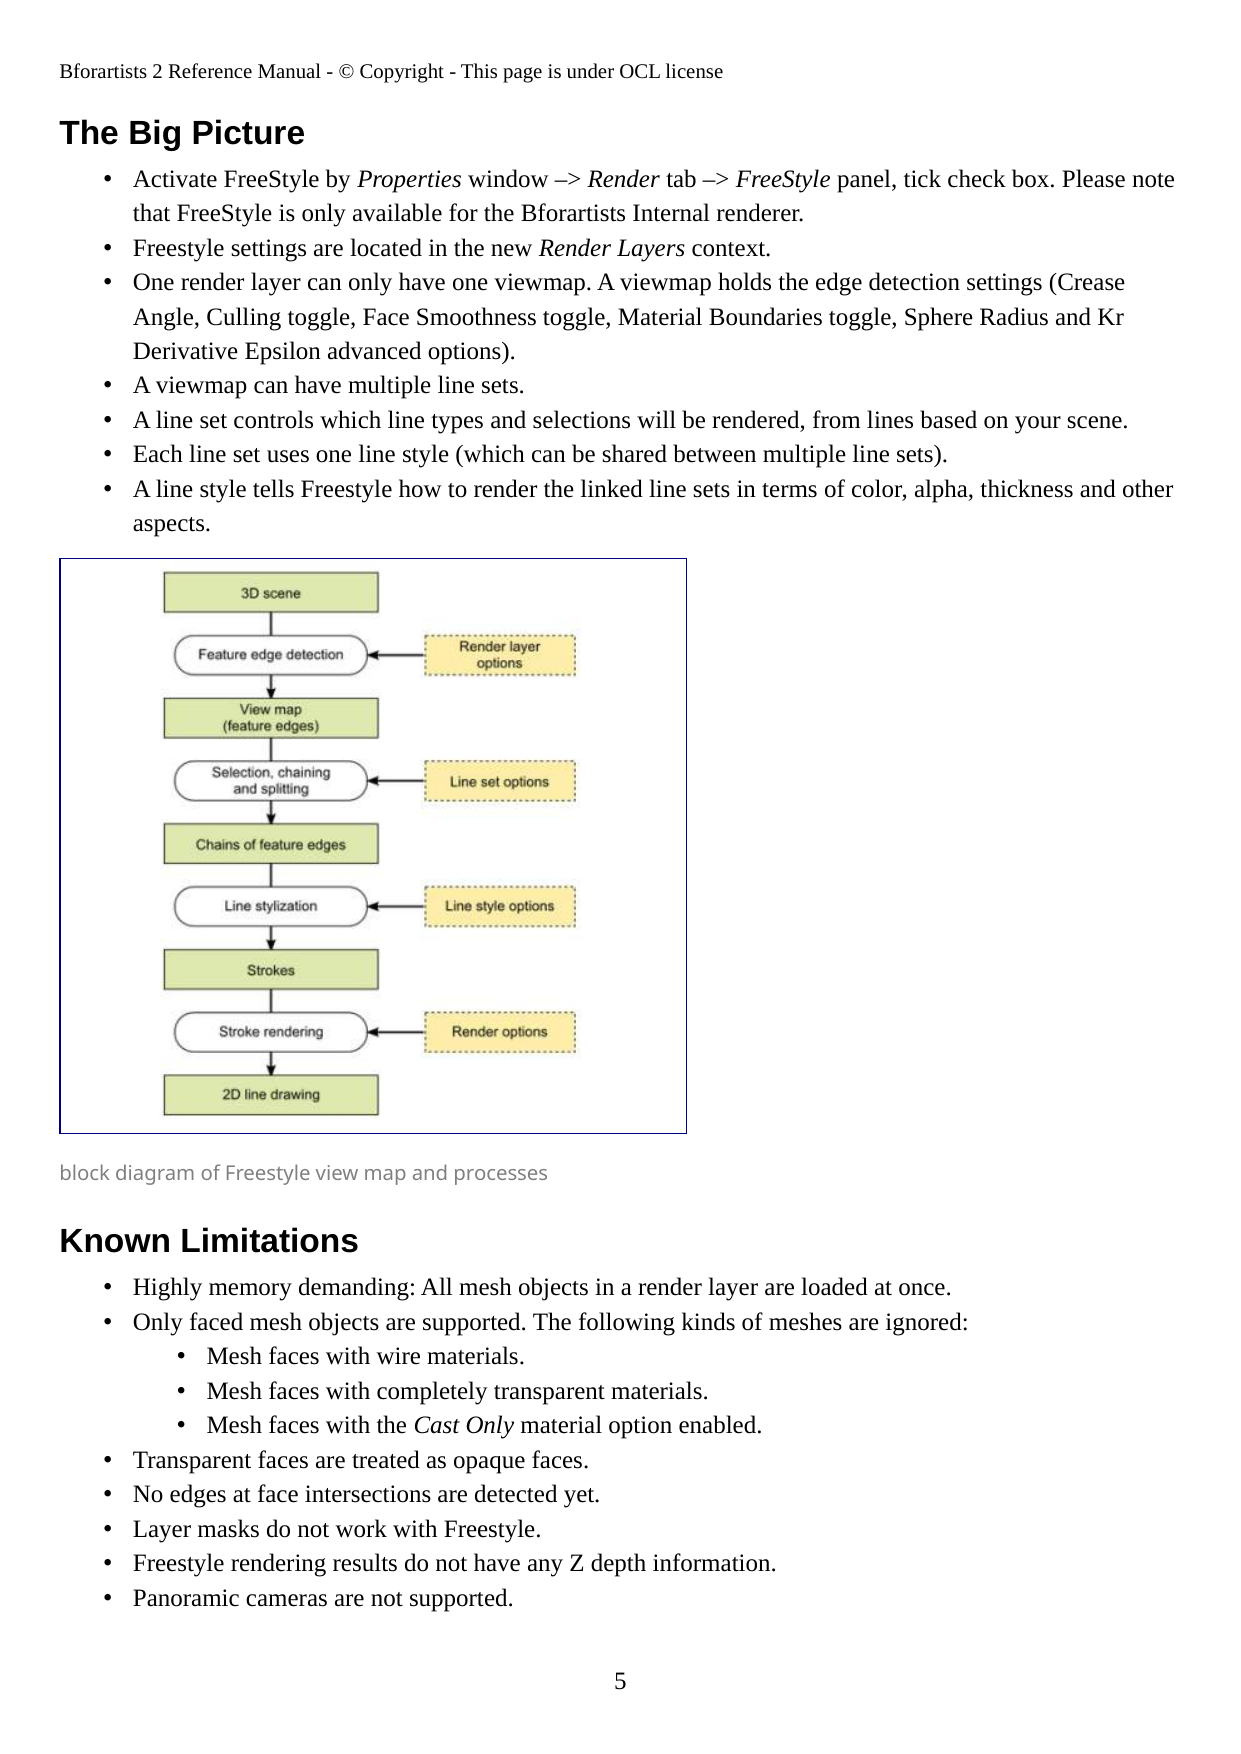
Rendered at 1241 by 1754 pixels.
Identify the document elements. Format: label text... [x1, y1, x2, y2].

list Transparent faces are treated as opaque faces. [103, 1445, 1181, 1474]
list One render layer can only have one viewmap. A viewmap holds the edge detection settings (Crease Angle, Culling toggle, Face Smoothness toggle, Material Boundaries toggle, Sphere Radius and Kr Derivative Epsilon advanced options). [103, 267, 1181, 365]
subtitle The Big Picture [59, 113, 1181, 151]
list Freestyle settings are located in the new Render Layers context. [103, 233, 1181, 261]
list A line style tells Freestyle how to render the linked line sets in terms of color, alpha, thickness and other aspects. [103, 474, 1181, 537]
list Mesh faces with the Cast Only material option enabled. [177, 1410, 1181, 1439]
list Layer masks do not work with Freestyle. [103, 1514, 1181, 1543]
list Each line set uses one line style (which can be shared between multiple line sets). [103, 439, 1181, 468]
list Mesh faces with wire materials. [177, 1341, 1181, 1370]
list Mesh faces with completely transparent materials. [177, 1376, 1181, 1405]
list Freestyle rendering results do not have any Z depth information. [103, 1548, 1181, 1577]
list Panoramic cameras are not supported. [103, 1583, 1181, 1612]
list A line set controls which line types and selections will be rendered, from lines based on your scene. [103, 405, 1181, 434]
subtitle Known Limitations [59, 1221, 1181, 1260]
picture [61, 559, 686, 1133]
list Only faced mesh objects are supported. The following kinds of meshes are ignored: [103, 1307, 1181, 1336]
list Highly memory demanding: All mesh objects in a render layer are loaded at once. [103, 1272, 1181, 1301]
list Activate FreeStyle by Properties window –> Render tab –> FreeStyle panel, tick check box. Please note that FreeStyle is only available for the Bforartists Internal renderer. [103, 164, 1181, 227]
list A viewmap can have multiple line sets. [103, 371, 1181, 399]
list No edges at face intersections are detected yet. [103, 1479, 1181, 1508]
text block diagram of Freestyle view map and processes [59, 1155, 1181, 1186]
